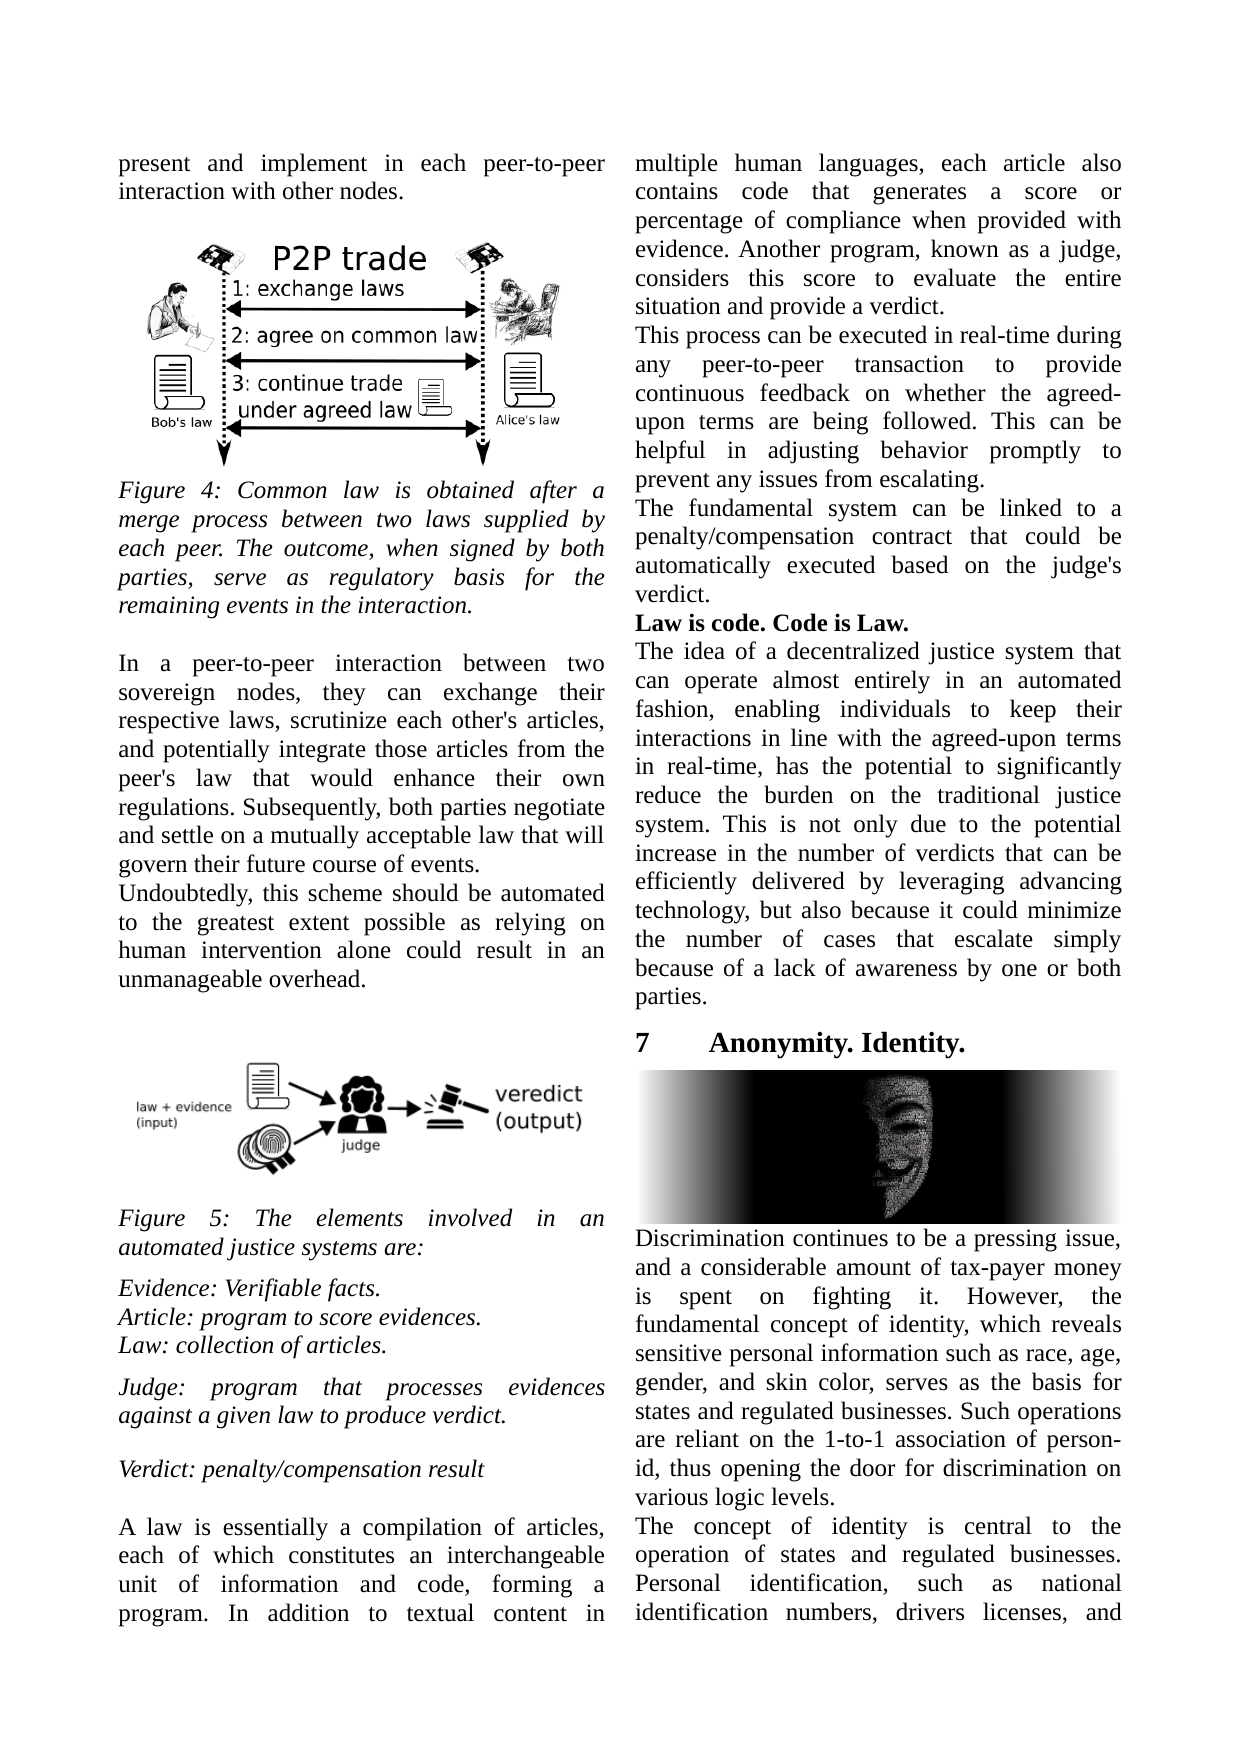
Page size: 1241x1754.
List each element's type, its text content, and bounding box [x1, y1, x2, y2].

picture [118, 1034, 606, 1204]
text present and implement in each peer-to-peer interaction with other nodes. [118, 148, 605, 205]
text Article: program to score evidences. [118, 1302, 605, 1331]
text multiple human languages, each article also contains code that generates a score or percentage of compliance when provided with evidence. Another program, known as a judge, considers this score to evaluate the entire situation and provide a verdict. [635, 148, 1122, 320]
text Undoubtedly, this scheme should be automated to the greatest extent possible as relying on human intervention alone could result in an unmanageable overhead. [118, 878, 605, 993]
text Figure 4: Common law is obtained after a merge process between two laws supplied by each peer. The outcome, when signed by both parties, serve as regulatory basis for the remaining events in the interaction. [118, 476, 605, 619]
picture [118, 233, 606, 476]
text In a peer-to-peer interaction between two sovereign nodes, they can exchange their respective laws, scrutinize each other's articles, and potentially integrate those articles from the peer's law that would enhance their own regulations. Subsequently, both parties negotiate and settle on a mutually acceptable law that will govern their future course of events. [118, 648, 605, 878]
text Judge: program that processes evidences against a given law to produce verdict. [118, 1372, 605, 1429]
text Verdict: penalty/compensation result [118, 1454, 605, 1483]
picture [634, 1070, 1123, 1224]
subtitle Anonymity. Identity. [635, 1025, 1122, 1058]
text A law is essentially a compilation of articles, each of which constitutes an interchangeable unit of information and code, forming a program. In addition to textual content in [118, 1512, 605, 1627]
text This process can be executed in real-time during any peer-to-peer transaction to provide continuous feedback on whether the agreed-upon terms are being followed. This can be helpful in adjusting behavior promptly to prevent any issues from escalating. [635, 320, 1122, 493]
text The concept of identity is central to the operation of states and regulated businesses. Personal identification, such as national identification numbers, drivers licenses, and [635, 1511, 1122, 1626]
text The idea of a decentralized justice system that can operate almost entirely in an automated fashion, enabling individuals to keep their interactions in line with the agreed-upon terms in real-time, has the potential to significantly reduce the burden on the traditional justice system. This is not only due to the potential increase in the number of verdicts that can be efficiently delivered by leveraging advancing technology, but also because it could minimize the number of cases that escalate simply because of a lack of awareness by one or both parties. [635, 636, 1122, 1010]
text Evidence: Verifiable facts. [118, 1273, 605, 1302]
text The fundamental system can be linked to a penalty/compensation contract that could be automatically executed based on the judge's verdict. [635, 493, 1122, 608]
text Law is code. Code is Law. [635, 608, 1122, 636]
text Figure 5: The elements involved in an automated justice systems are: [118, 1204, 605, 1261]
text Law: collection of articles. [118, 1331, 605, 1359]
text Discrimination continues to be a pressing issue, and a considerable amount of tax-payer money is spent on fighting it. However, the fundamental concept of identity, which reveals sensitive personal information such as race, age, gender, and skin color, serves as the basis for states and regulated businesses. Such operations are reliant on the 1-to-1 association of person-id, thus opening the door for discrimination on various logic levels. [635, 1224, 1122, 1511]
